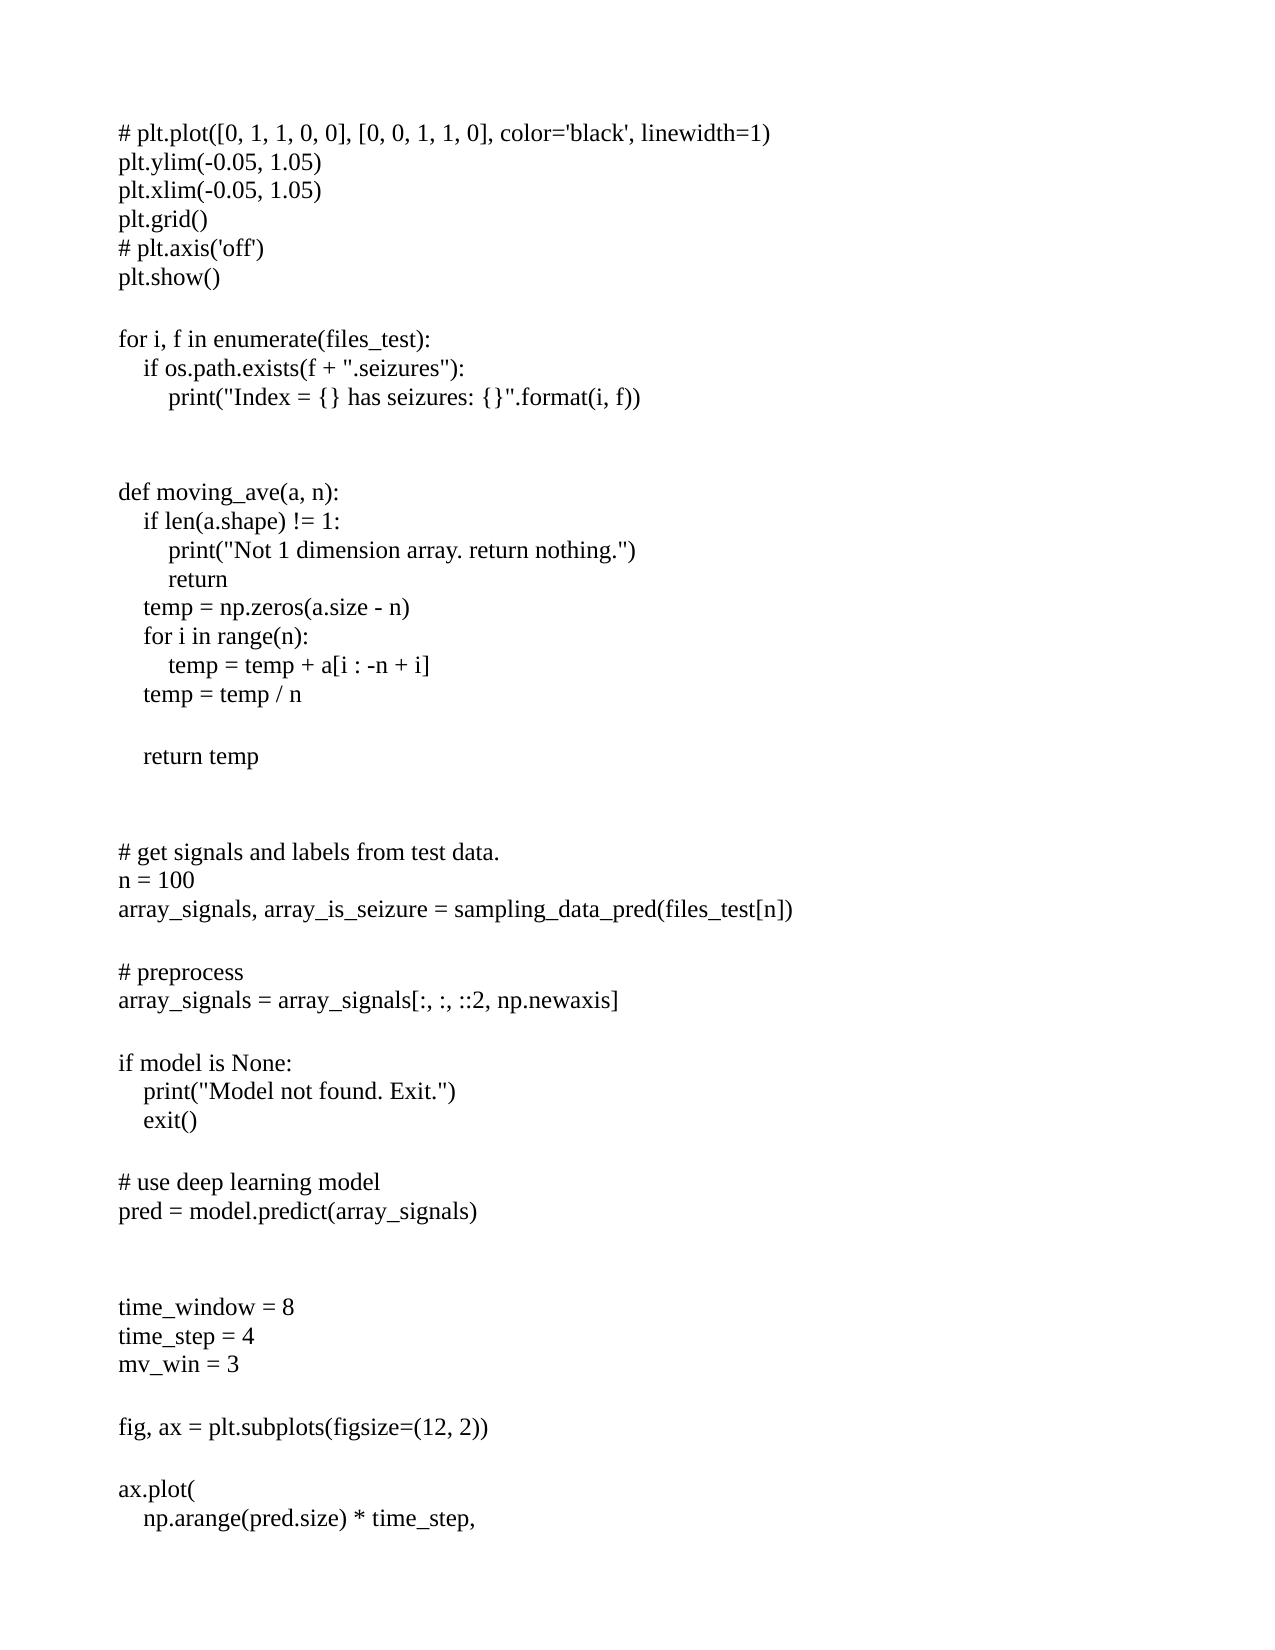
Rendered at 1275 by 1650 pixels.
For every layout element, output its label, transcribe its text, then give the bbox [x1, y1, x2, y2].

text return temp [118, 741, 1157, 770]
text for i in range(n): [118, 621, 1157, 650]
text exit() [118, 1105, 1157, 1134]
text # get signals and labels from test data. [118, 837, 1157, 866]
text time_step = 4 [118, 1321, 1157, 1349]
text array_signals, array_is_seizure = sampling_data_pred(files_test[n]) [118, 894, 1157, 923]
text plt.show() [118, 262, 1157, 291]
text print("Not 1 dimension array. return nothing.") [118, 535, 1157, 564]
text def moving_ave(a, n): [118, 477, 1157, 506]
text print("Index = {} has seizures: {}".format(i, f)) [118, 382, 1157, 410]
text # plt.plot([0, 1, 1, 0, 0], [0, 0, 1, 1, 0], color='black', linewidth=1) [118, 118, 1157, 147]
text plt.xlim(-0.05, 1.05) [118, 176, 1157, 204]
text time_window = 8 [118, 1292, 1157, 1321]
text return [118, 564, 1157, 592]
text temp = temp + a[i : -n + i] [118, 650, 1157, 679]
text mv_win = 3 [118, 1349, 1157, 1378]
text np.arange(pred.size) * time_step, [118, 1503, 1157, 1532]
text n = 100 [118, 866, 1157, 894]
text if model is None: [118, 1048, 1157, 1076]
text plt.grid() [118, 204, 1157, 233]
text temp = temp / n [118, 679, 1157, 707]
text if os.path.exists(f + ".seizures"): [118, 353, 1157, 382]
text pred = model.predict(array_signals) [118, 1196, 1157, 1225]
text plt.ylim(-0.05, 1.05) [118, 147, 1157, 176]
text array_signals = array_signals[:, :, ::2, np.newaxis] [118, 985, 1157, 1014]
text for i, f in enumerate(files_test): [118, 324, 1157, 353]
text ax.plot( [118, 1474, 1157, 1503]
text # preprocess [118, 957, 1157, 985]
text # plt.axis('off') [118, 233, 1157, 262]
text temp = np.zeros(a.size - n) [118, 592, 1157, 621]
text print("Model not found. Exit.") [118, 1076, 1157, 1105]
text # use deep learning model [118, 1167, 1157, 1196]
text if len(a.shape) != 1: [118, 506, 1157, 535]
text fig, ax = plt.subplots(figsize=(12, 2)) [118, 1412, 1157, 1441]
